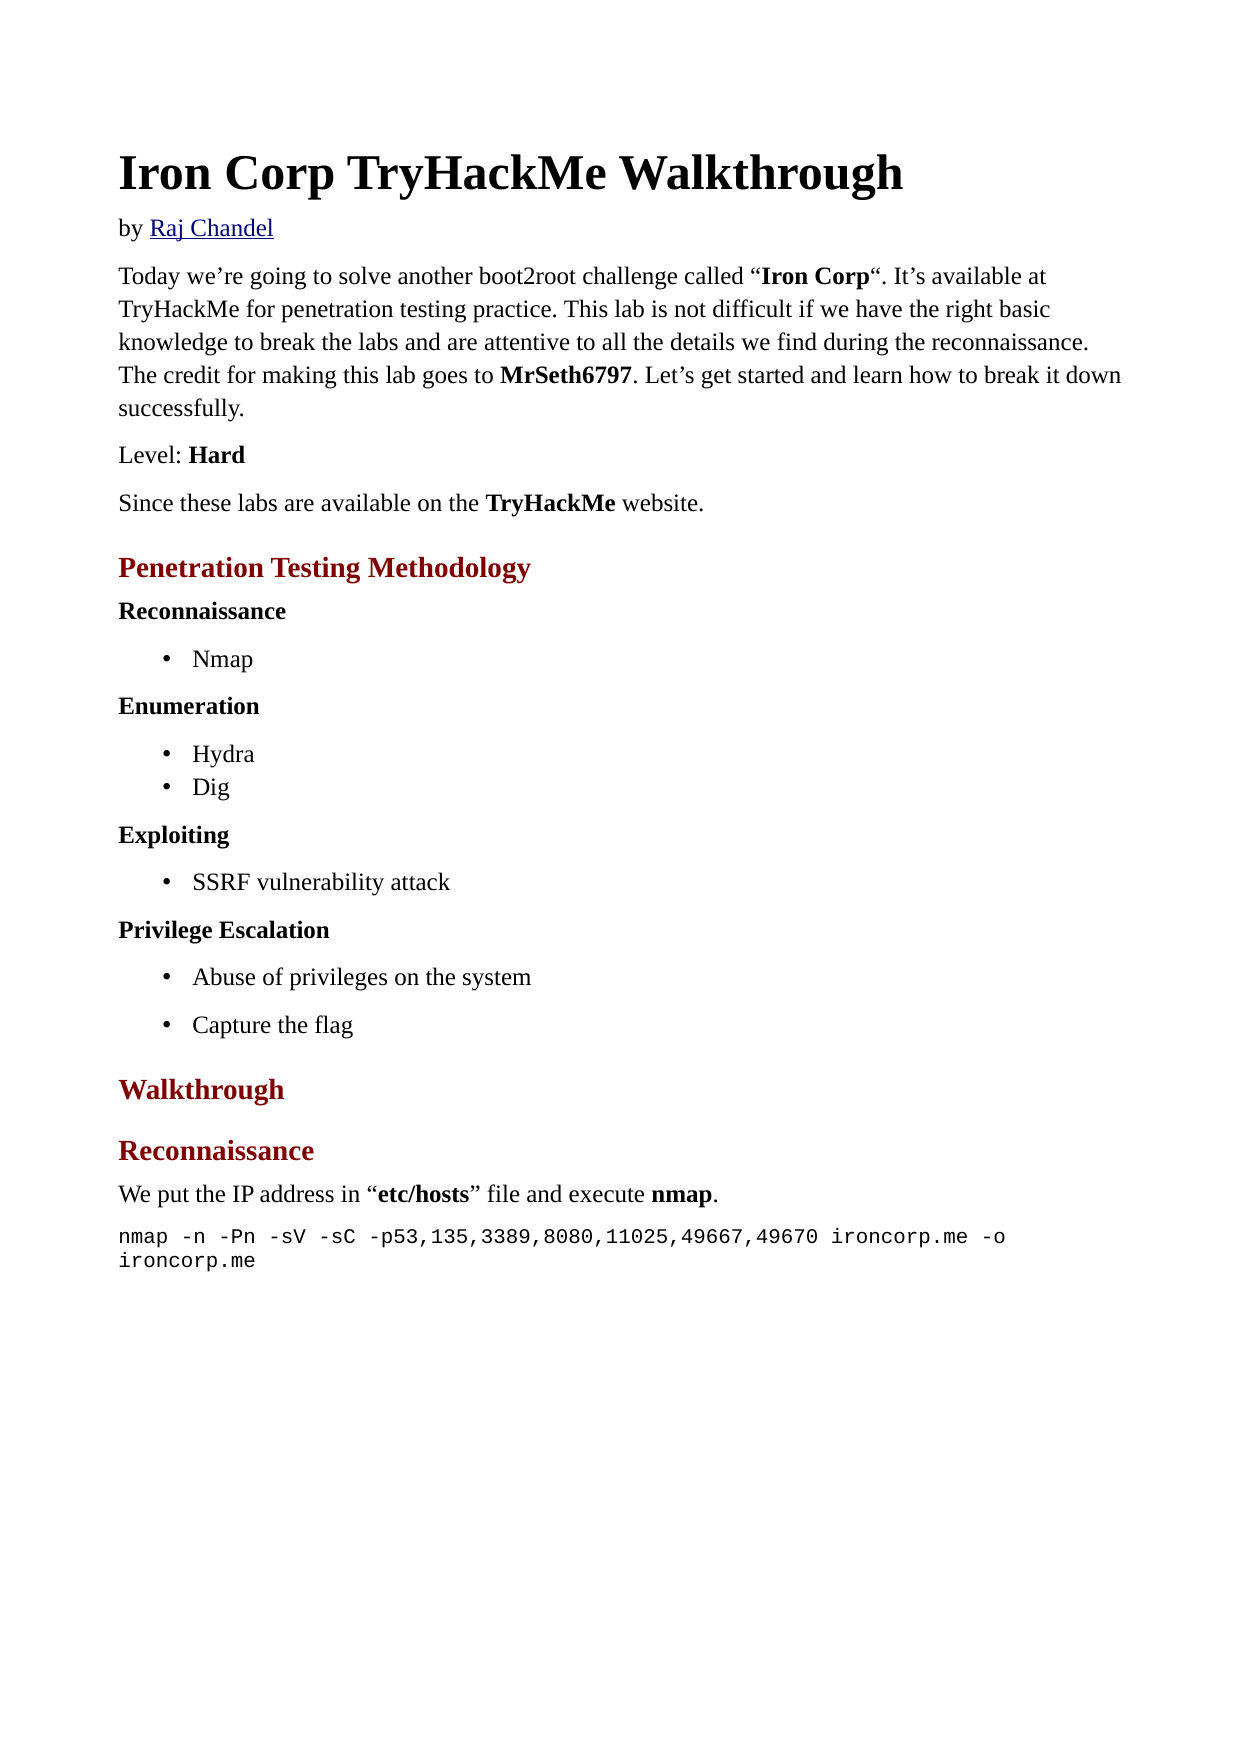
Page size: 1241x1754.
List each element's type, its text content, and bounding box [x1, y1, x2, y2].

text Enumeration [118, 691, 1122, 720]
text Today we’re going to solve another boot2root challenge called “Iron Corp“. It’s available at TryHackMe for penetration testing practice. This lab is not difficult if we have the right basic knowledge to break the labs and are attentive to all the details we find during the reconnaissance. The credit for making this lab goes to MrSeth6797. Let’s get started and learn how to break it down successfully. [118, 261, 1122, 422]
list Dig [162, 772, 1122, 801]
subtitle Walkthrough [118, 1072, 1122, 1106]
list Hydra [162, 739, 1122, 768]
text Privilege Escalation [118, 915, 1122, 944]
text We put the IP address in “etc/hosts” file and execute nmap. [118, 1179, 1122, 1208]
text Since these labs are available on the TryHackMe website. [118, 488, 1122, 517]
text by Raj Chandel [118, 213, 1122, 242]
subtitle Reconnaissance [118, 1133, 1122, 1166]
subtitle Penetration Testing Methodology [118, 550, 1122, 584]
list Nmap [162, 644, 1122, 673]
text Level: Hard [118, 440, 1122, 469]
list Capture the flag [162, 1010, 1122, 1039]
text Reconnaissance [118, 596, 1122, 625]
text nmap -n -Pn -sV -sC -p53,135,3389,8080,11025,49667,49670 ironcorp.me -o ironcorp.me [118, 1227, 1122, 1274]
list Abuse of privileges on the system [162, 962, 1122, 991]
list SSRF vulnerability attack [162, 867, 1122, 896]
text Exploiting [118, 820, 1122, 848]
subtitle Iron Corp TryHackMe Walkthrough [118, 143, 1122, 201]
